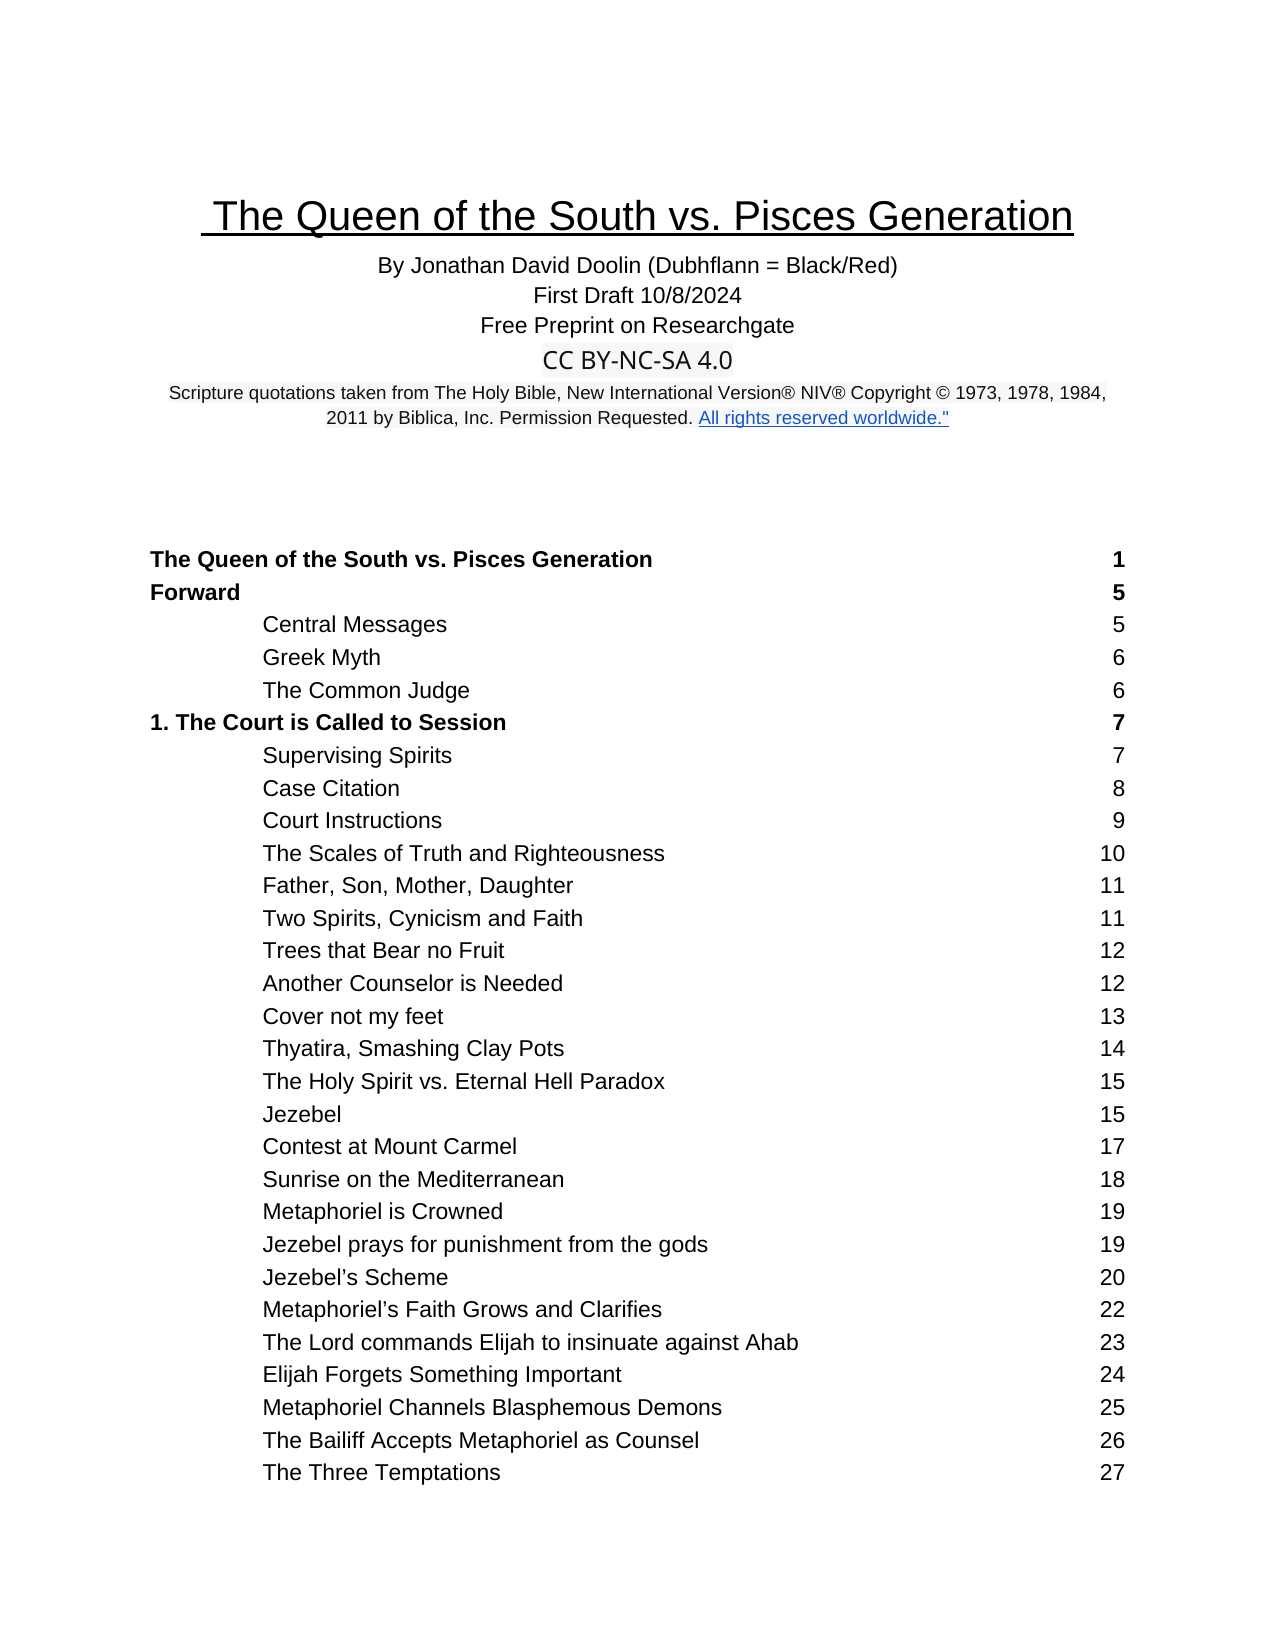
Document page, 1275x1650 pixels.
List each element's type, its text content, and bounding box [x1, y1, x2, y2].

text The Lord commands Elijah to insinuate against Ahab 23 [262, 1329, 1125, 1355]
text Trees that Bear no Fruit 12 [262, 937, 1125, 964]
text By Jonathan David Doolin (Dubhflann = Black/Red) [150, 252, 1125, 278]
text The Scales of Truth and Righteousness 10 [262, 840, 1125, 866]
text Jezebel 15 [262, 1101, 1125, 1127]
text Thyatira, Smashing Clay Pots 14 [262, 1035, 1125, 1062]
text Jezebel’s Scheme 20 [262, 1263, 1125, 1290]
text Metaphoriel Channels Blasphemous Demons 25 [262, 1394, 1125, 1420]
text Court Instructions 9 [262, 807, 1125, 833]
text The Queen of the South vs. Pisces Generation 1 [150, 546, 1125, 573]
text Sunrise on the Mediterranean 18 [262, 1166, 1125, 1192]
text 1. The Court is Called to Session 7 [150, 709, 1125, 736]
subtitle The Queen of the South vs. Pisces Generation [150, 192, 1125, 239]
text Central Messages 5 [262, 611, 1125, 638]
text Metaphoriel is Crowned 19 [262, 1198, 1125, 1225]
text Another Counselor is Needed 12 [262, 970, 1125, 996]
text The Holy Spirit vs. Eternal Hell Paradox 15 [262, 1068, 1125, 1094]
text First Draft 10/8/2024 [150, 282, 1125, 309]
text Case Citation 8 [262, 774, 1125, 801]
text Forward 5 [150, 579, 1125, 605]
text Two Spirits, Cynicism and Faith 11 [262, 905, 1125, 931]
text Cover not my feet 13 [262, 1003, 1125, 1029]
text The Bailiff Accepts Metaphoriel as Counsel 26 [262, 1427, 1125, 1453]
text Metaphoriel’s Faith Grows and Clarifies 22 [262, 1296, 1125, 1322]
text The Three Temptations 27 [262, 1459, 1125, 1486]
text Greek Myth 6 [262, 644, 1125, 670]
text Free Preprint on Researchgate [150, 312, 1125, 339]
text Father, Son, Mother, Daughter 11 [262, 872, 1125, 899]
text CC BY-NC-SA 4.0 [150, 343, 1125, 377]
text Jezebel prays for punishment from the gods 19 [262, 1231, 1125, 1257]
text Elijah Forgets Something Important 24 [262, 1361, 1125, 1388]
text Scripture quotations taken from The Holy Bible, New International Version® NIV® Copyright © 1973, 1978, 1984, 2011 by Biblica, Inc. Permission Requested. All rights reserved worldwide." [150, 382, 1125, 428]
text Supervising Spirits 7 [262, 742, 1125, 768]
text The Common Judge 6 [262, 677, 1125, 703]
text Contest at Mount Carmel 17 [262, 1133, 1125, 1159]
